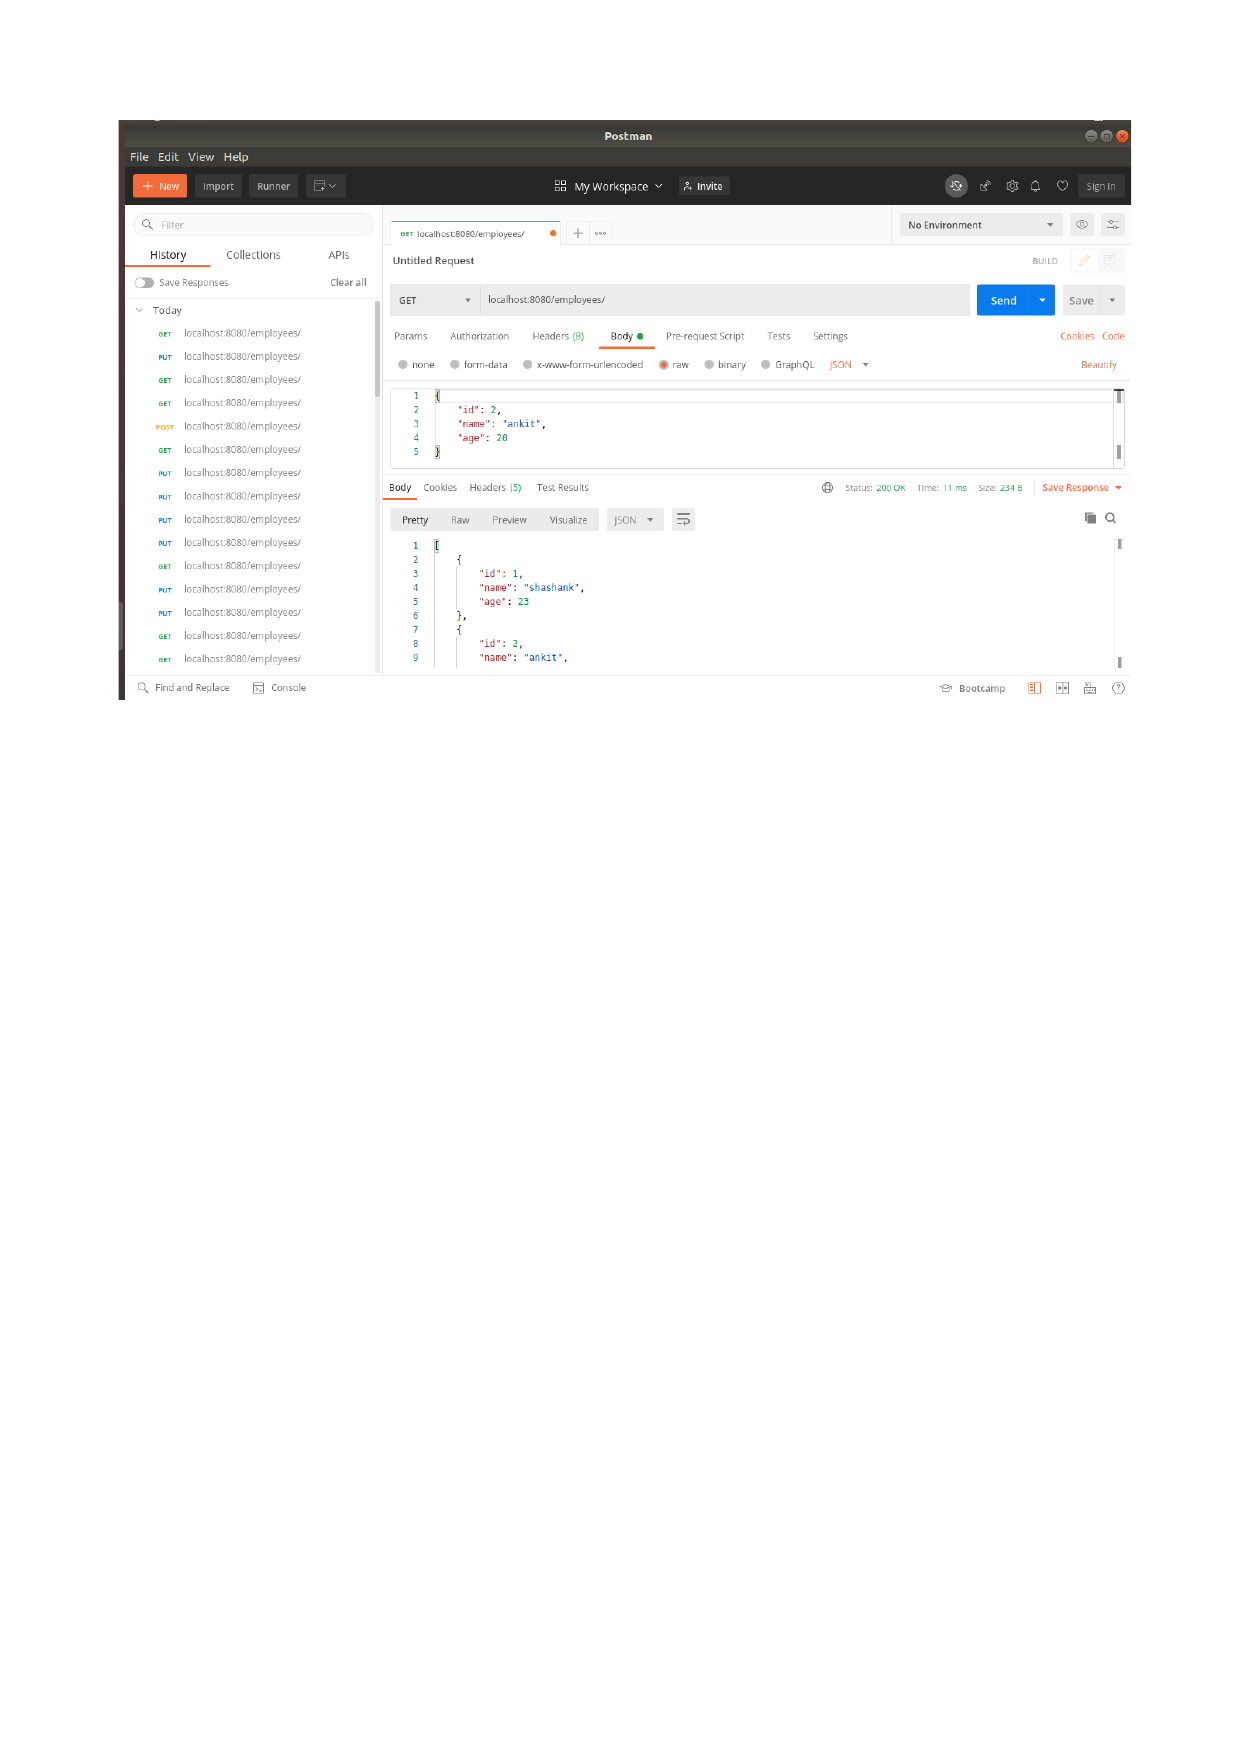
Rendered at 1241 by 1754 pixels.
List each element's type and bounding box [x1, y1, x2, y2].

picture [118, 120, 1132, 700]
